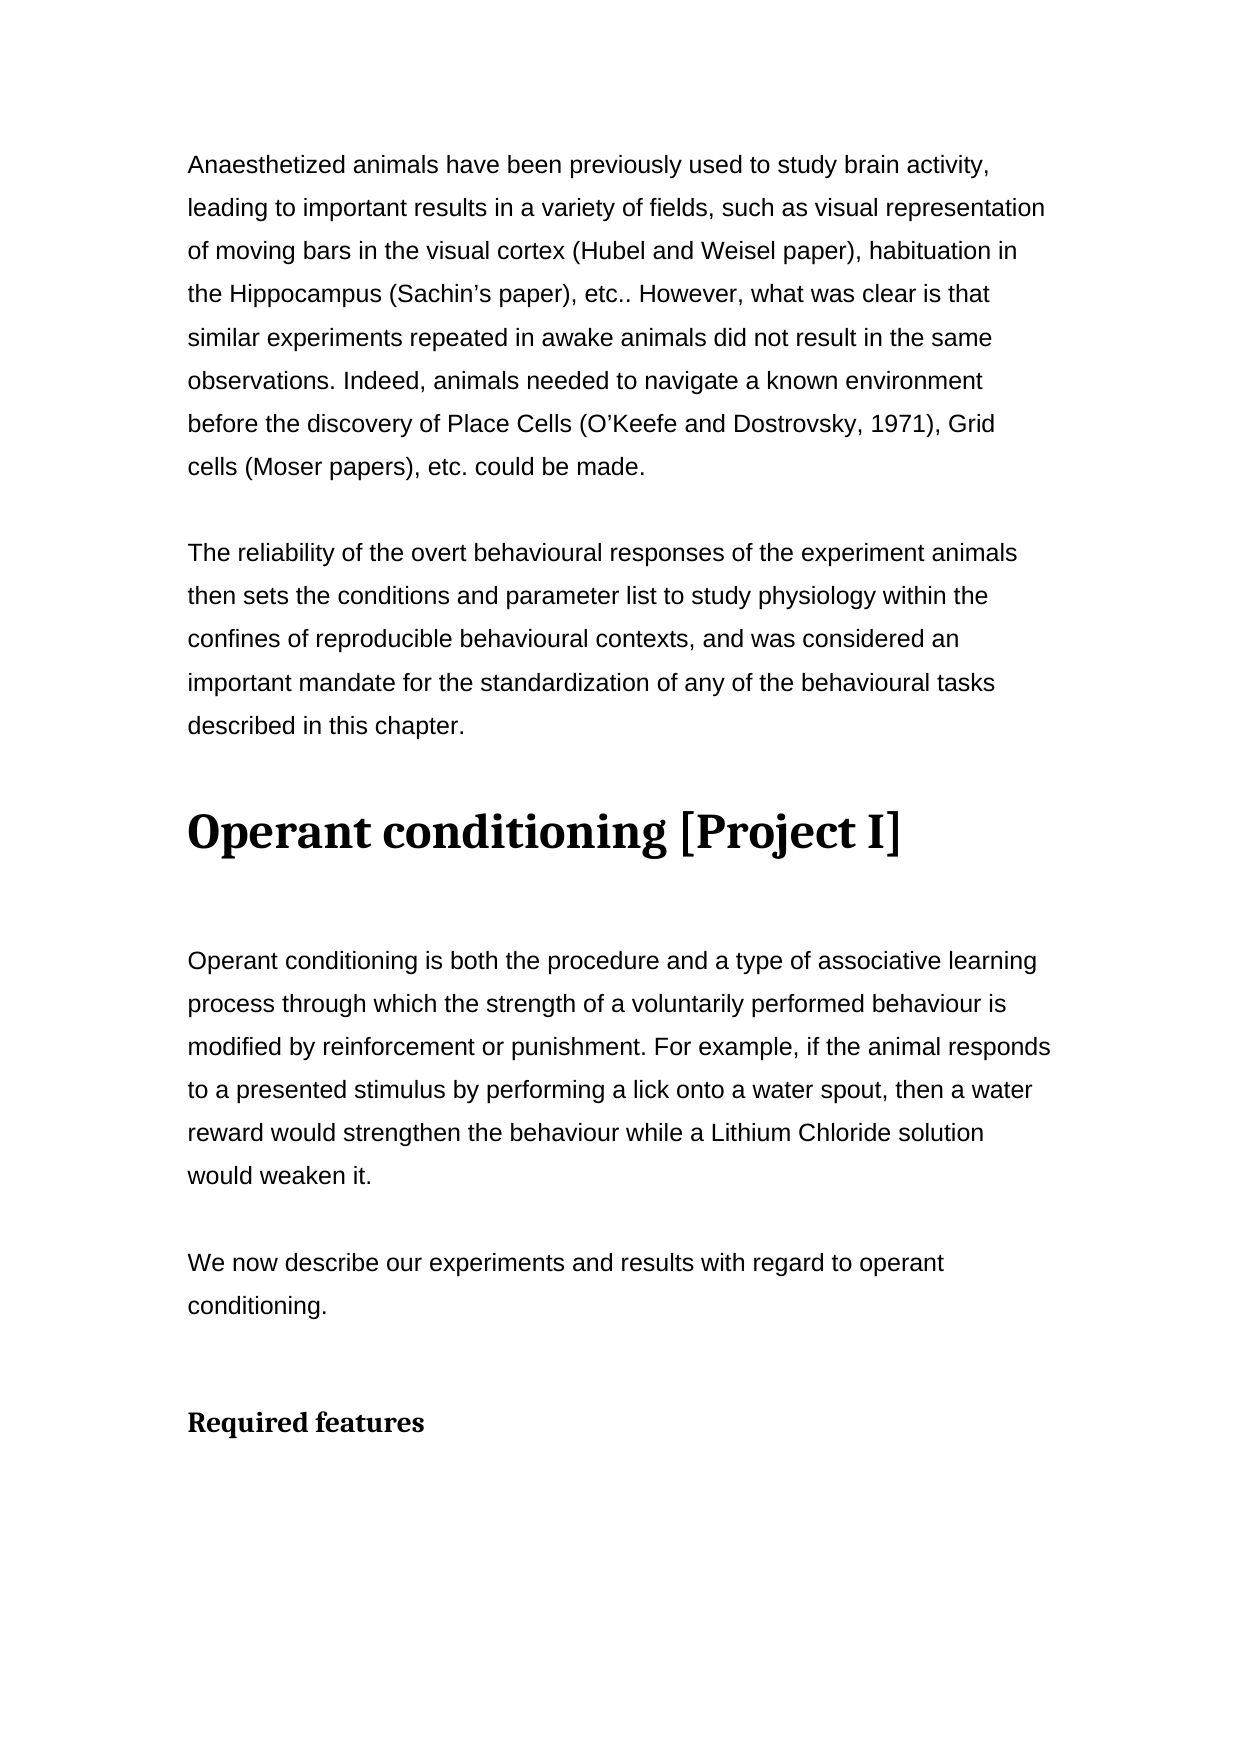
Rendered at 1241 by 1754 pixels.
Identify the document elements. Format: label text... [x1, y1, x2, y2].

text Anaesthetized animals have been previously used to study brain activity, leading to important results in a variety of fields, such as visual representation of moving bars in the visual cortex (Hubel and Weisel paper), habituation in the Hippocampus (Sachin’s paper), etc.. However, what was clear is that similar experiments repeated in awake animals did not result in the same observations. Indeed, animals needed to navigate a known environment before the discovery of Place Cells (O’Keefe and Dostrovsky, 1971), Grid cells (Moser papers), etc. could be made. [187, 150, 1053, 481]
text The reliability of the overt behavioural responses of the experiment animals then sets the conditions and parameter list to study physiology within the confines of reproducible behavioural contexts, and was considered an important mandate for the standardization of any of the behavioural tasks described in this chapter. [187, 538, 1053, 739]
text Operant conditioning is both the procedure and a type of associative learning process through which the strength of a voluntarily performed behaviour is modified by reinforcement or punishment. For example, if the animal responds to a presented stimulus by performing a lick onto a water spout, then a water reward would strengthen the behaviour while a Lithium Chloride solution would weaken it. [187, 946, 1053, 1190]
text We now describe our experiments and results with regard to operant conditioning. [187, 1247, 1053, 1319]
subtitle Required features [187, 1406, 1053, 1439]
subtitle Operant conditioning [Project I] [187, 804, 1053, 861]
